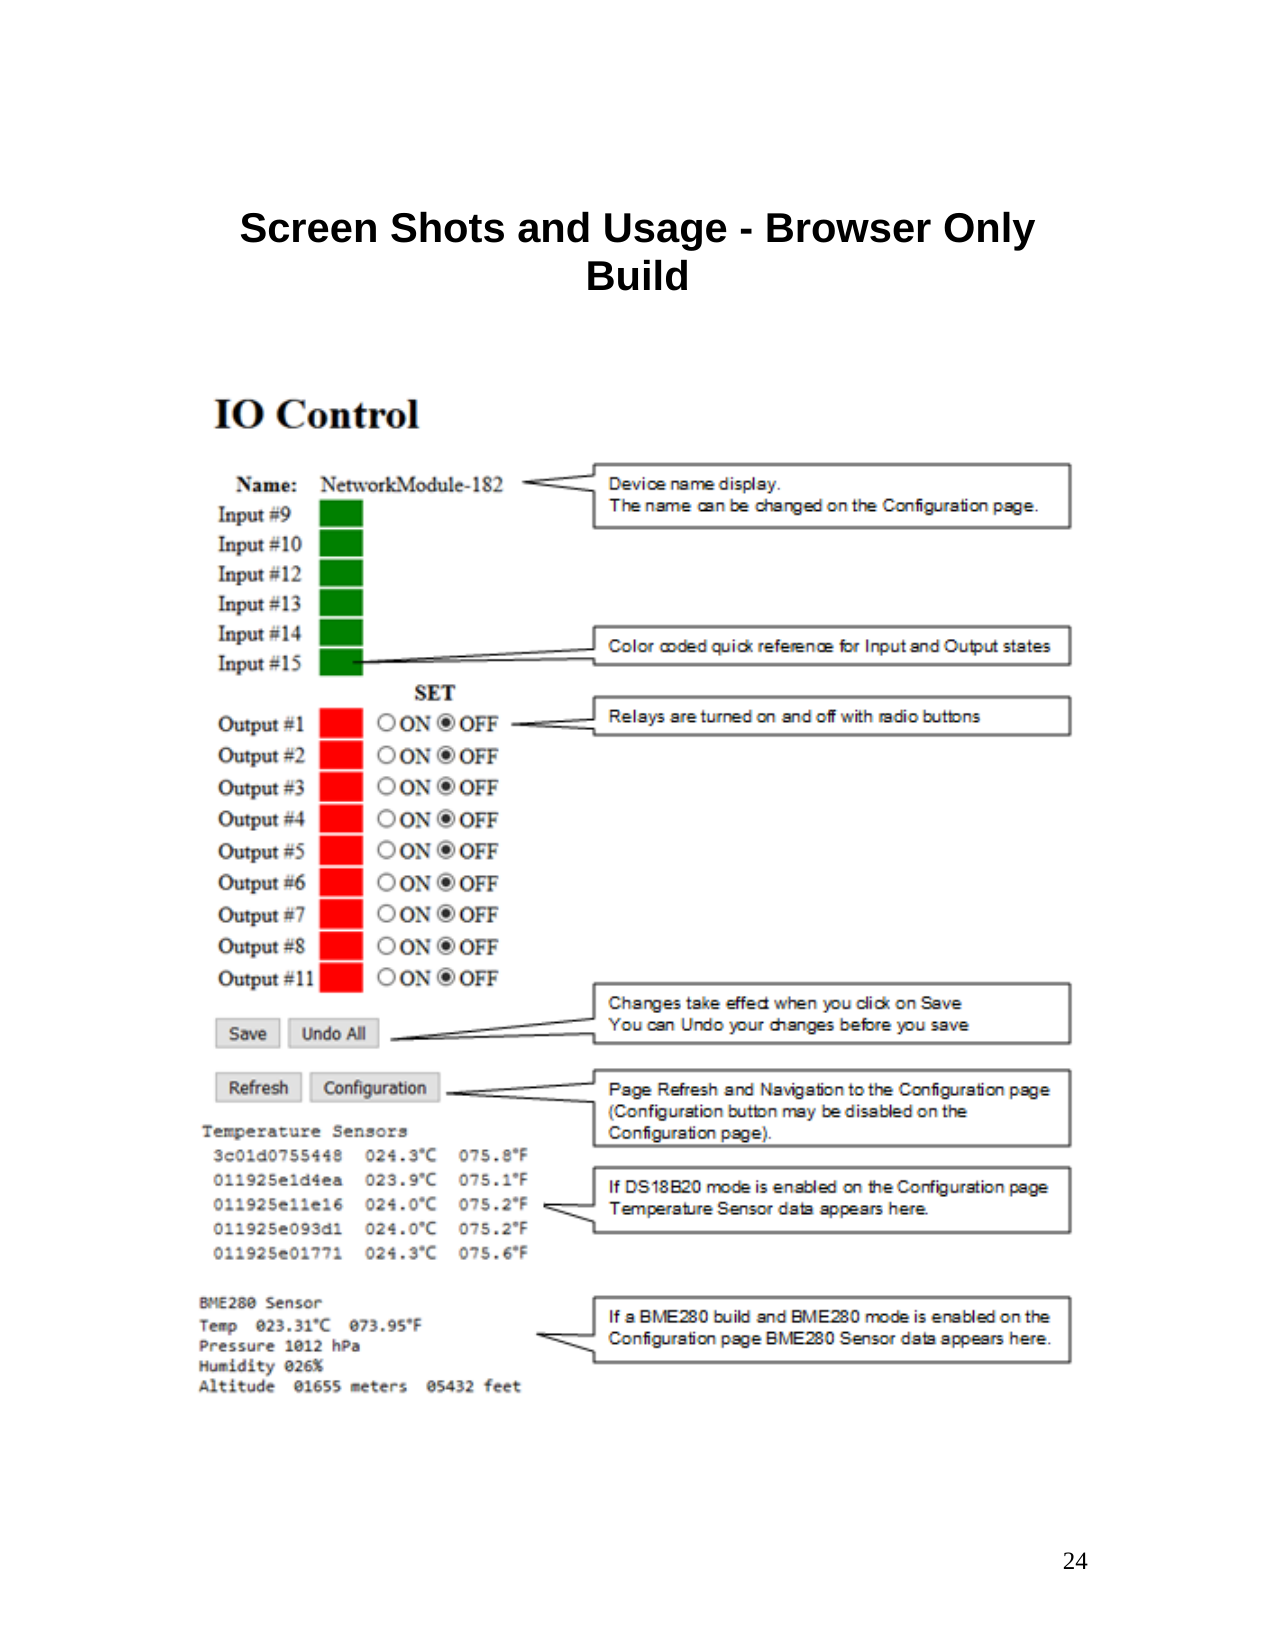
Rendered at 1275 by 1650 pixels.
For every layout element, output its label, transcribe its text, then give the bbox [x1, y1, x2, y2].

picture [187, 382, 1092, 1406]
subtitle Screen Shots and Usage - Browser Only Build [187, 204, 1087, 299]
